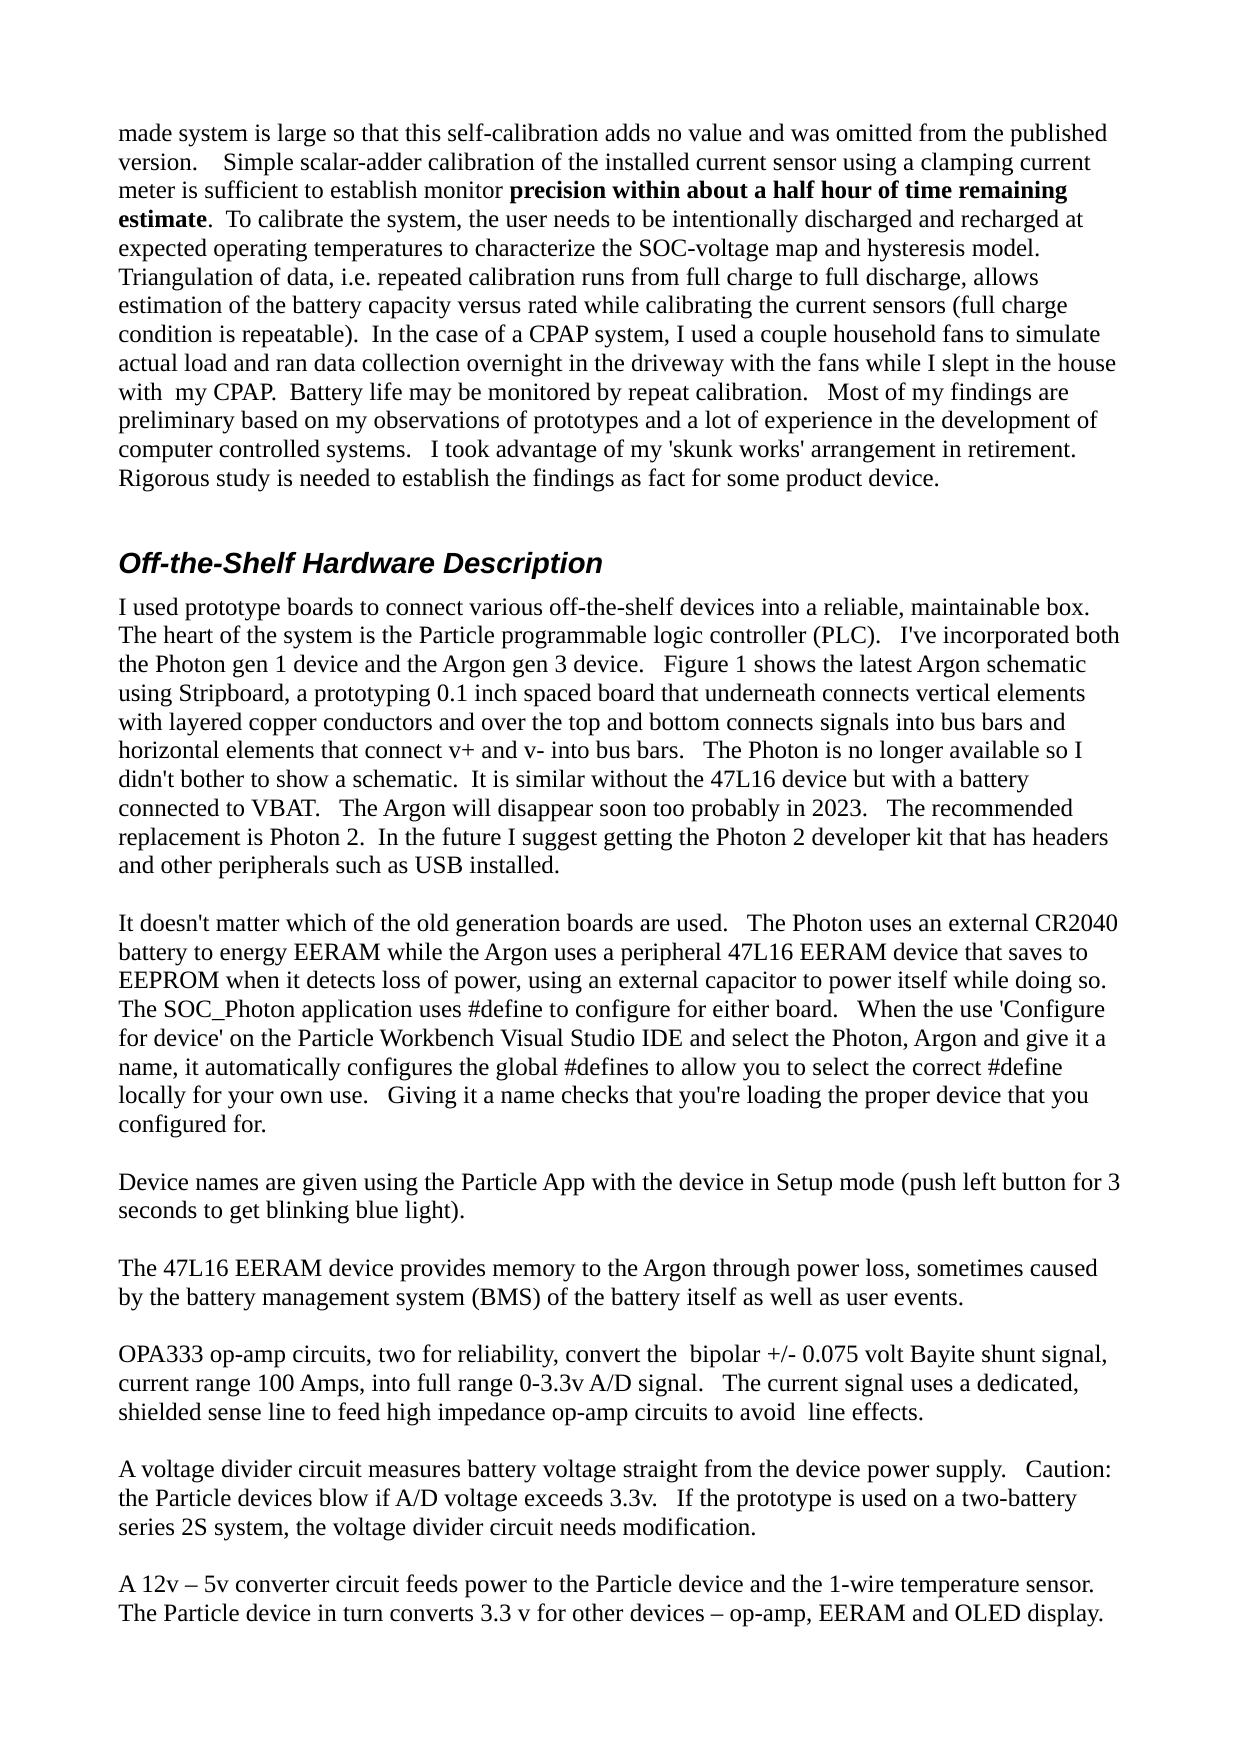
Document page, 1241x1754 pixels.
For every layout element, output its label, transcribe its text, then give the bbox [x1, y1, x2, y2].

text A voltage divider circuit measures battery voltage straight from the device power supply. Caution: the Particle devices blow if A/D voltage exceeds 3.3v. If the prototype is used on a two-battery series 2S system, the voltage divider circuit needs modification. [118, 1454, 1122, 1540]
text The 47L16 EERAM device provides memory to the Argon through power loss, sometimes caused by the battery management system (BMS) of the battery itself as well as user events. [118, 1253, 1122, 1310]
subtitle Off-the-Shelf Hardware Description [118, 546, 1122, 579]
text made system is large so that this self-calibration adds no value and was omitted from the published version. Simple scalar-adder calibration of the installed current sensor using a clamping current meter is sufficient to establish monitor precision within about a half hour of time remaining estimate. To calibrate the system, the user needs to be intentionally discharged and recharged at expected operating temperatures to characterize the SOC-voltage map and hysteresis model. Triangulation of data, i.e. repeated calibration runs from full charge to full discharge, allows estimation of the battery capacity versus rated while calibrating the current sensors (full charge condition is repeatable). In the case of a CPAP system, I used a couple household fans to simulate actual load and ran data collection overnight in the driveway with the fans while I slept in the house with my CPAP. Battery life may be monitored by repeat calibration. Most of my findings are preliminary based on my observations of prototypes and a lot of experience in the development of computer controlled systems. I took advantage of my 'skunk works' arrangement in retirement. Rigorous study is needed to establish the findings as fact for some product device. [118, 118, 1122, 492]
text It doesn't matter which of the old generation boards are used. The Photon uses an external CR2040 battery to energy EERAM while the Argon uses a peripheral 47L16 EERAM device that saves to EEPROM when it detects loss of power, using an external capacitor to power itself while doing so. The SOC_Photon application uses #define to configure for either board. When the use 'Configure for device' on the Particle Workbench Visual Studio IDE and select the Photon, Argon and give it a name, it automatically configures the global #defines to allow you to select the correct #define locally for your own use. Giving it a name checks that you're loading the proper device that you configured for. [118, 908, 1122, 1138]
text Device names are given using the Particle App with the device in Setup mode (push left button for 3 seconds to get blinking blue light). [118, 1167, 1122, 1224]
text A 12v – 5v converter circuit feeds power to the Particle device and the 1-wire temperature sensor. The Particle device in turn converts 3.3 v for other devices – op-amp, EERAM and OLED display. [118, 1569, 1122, 1627]
text OPA333 op-amp circuits, two for reliability, convert the bipolar +/- 0.075 volt Bayite shunt signal, current range 100 Amps, into full range 0-3.3v A/D signal. The current signal uses a dedicated, shielded sense line to feed high impedance op-amp circuits to avoid line effects. [118, 1339, 1122, 1425]
text I used prototype boards to connect various off-the-shelf devices into a reliable, maintainable box. The heart of the system is the Particle programmable logic controller (PLC). I've incorporated both the Photon gen 1 device and the Argon gen 3 device. Figure 1 shows the latest Argon schematic using Stripboard, a prototyping 0.1 inch spaced board that underneath connects vertical elements with layered copper conductors and over the top and bottom connects signals into bus bars and horizontal elements that connect v+ and v- into bus bars. The Photon is no longer available so I didn't bother to show a schematic. It is similar without the 47L16 device but with a battery connected to VBAT. The Argon will disappear soon too probably in 2023. The recommended replacement is Photon 2. In the future I suggest getting the Photon 2 developer kit that has headers and other peripherals such as USB installed. [118, 592, 1122, 879]
